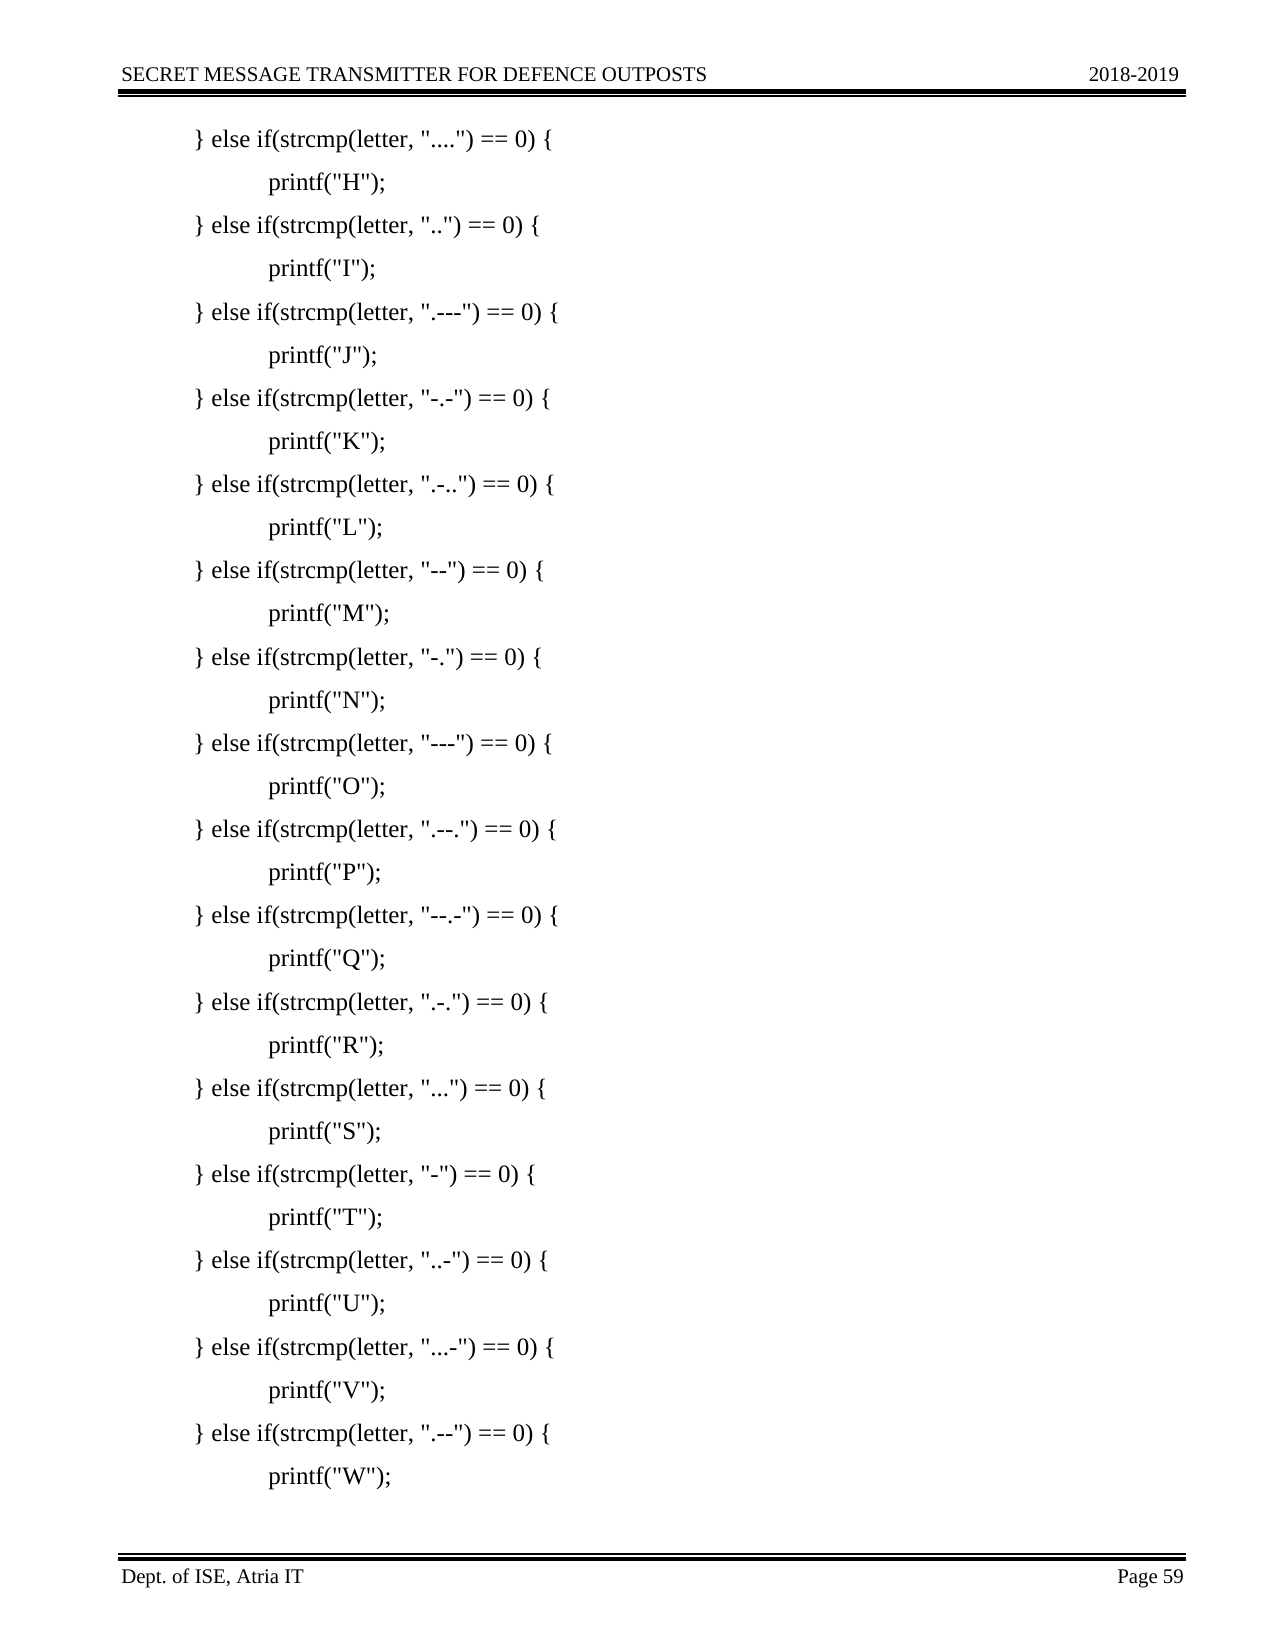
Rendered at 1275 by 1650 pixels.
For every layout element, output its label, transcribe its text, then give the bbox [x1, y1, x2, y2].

text } else if(strcmp(letter, ".-..") == 0) { [118, 469, 1186, 498]
text printf("R"); [118, 1030, 1186, 1058]
text } else if(strcmp(letter, ".---") == 0) { [118, 297, 1186, 325]
text printf("U"); [118, 1288, 1186, 1317]
text printf("M"); [118, 598, 1186, 627]
text } else if(strcmp(letter, "....") == 0) { [118, 124, 1186, 153]
text printf("Q"); [118, 943, 1186, 972]
text printf("J"); [118, 340, 1186, 368]
text printf("K"); [118, 426, 1186, 455]
text } else if(strcmp(letter, "-.") == 0) { [118, 642, 1186, 670]
text } else if(strcmp(letter, "--.-") == 0) { [118, 900, 1186, 929]
text printf("W"); [118, 1461, 1186, 1490]
text printf("T"); [118, 1202, 1186, 1231]
text } else if(strcmp(letter, "---") == 0) { [118, 728, 1186, 757]
text } else if(strcmp(letter, ".--") == 0) { [118, 1418, 1186, 1447]
text printf("P"); [118, 857, 1186, 886]
text } else if(strcmp(letter, "--") == 0) { [118, 555, 1186, 584]
text printf("H"); [118, 167, 1186, 196]
text } else if(strcmp(letter, "..-") == 0) { [118, 1245, 1186, 1274]
text printf("S"); [118, 1116, 1186, 1145]
text printf("O"); [118, 771, 1186, 800]
text } else if(strcmp(letter, ".-.") == 0) { [118, 987, 1186, 1015]
text } else if(strcmp(letter, "...-") == 0) { [118, 1332, 1186, 1360]
text } else if(strcmp(letter, "-") == 0) { [118, 1159, 1186, 1188]
text } else if(strcmp(letter, "..") == 0) { [118, 210, 1186, 239]
text } else if(strcmp(letter, ".--.") == 0) { [118, 814, 1186, 843]
text printf("V"); [118, 1375, 1186, 1403]
text } else if(strcmp(letter, "-.-") == 0) { [118, 383, 1186, 412]
text } else if(strcmp(letter, "...") == 0) { [118, 1073, 1186, 1102]
text printf("I"); [118, 253, 1186, 282]
text printf("L"); [118, 512, 1186, 541]
text printf("N"); [118, 685, 1186, 713]
